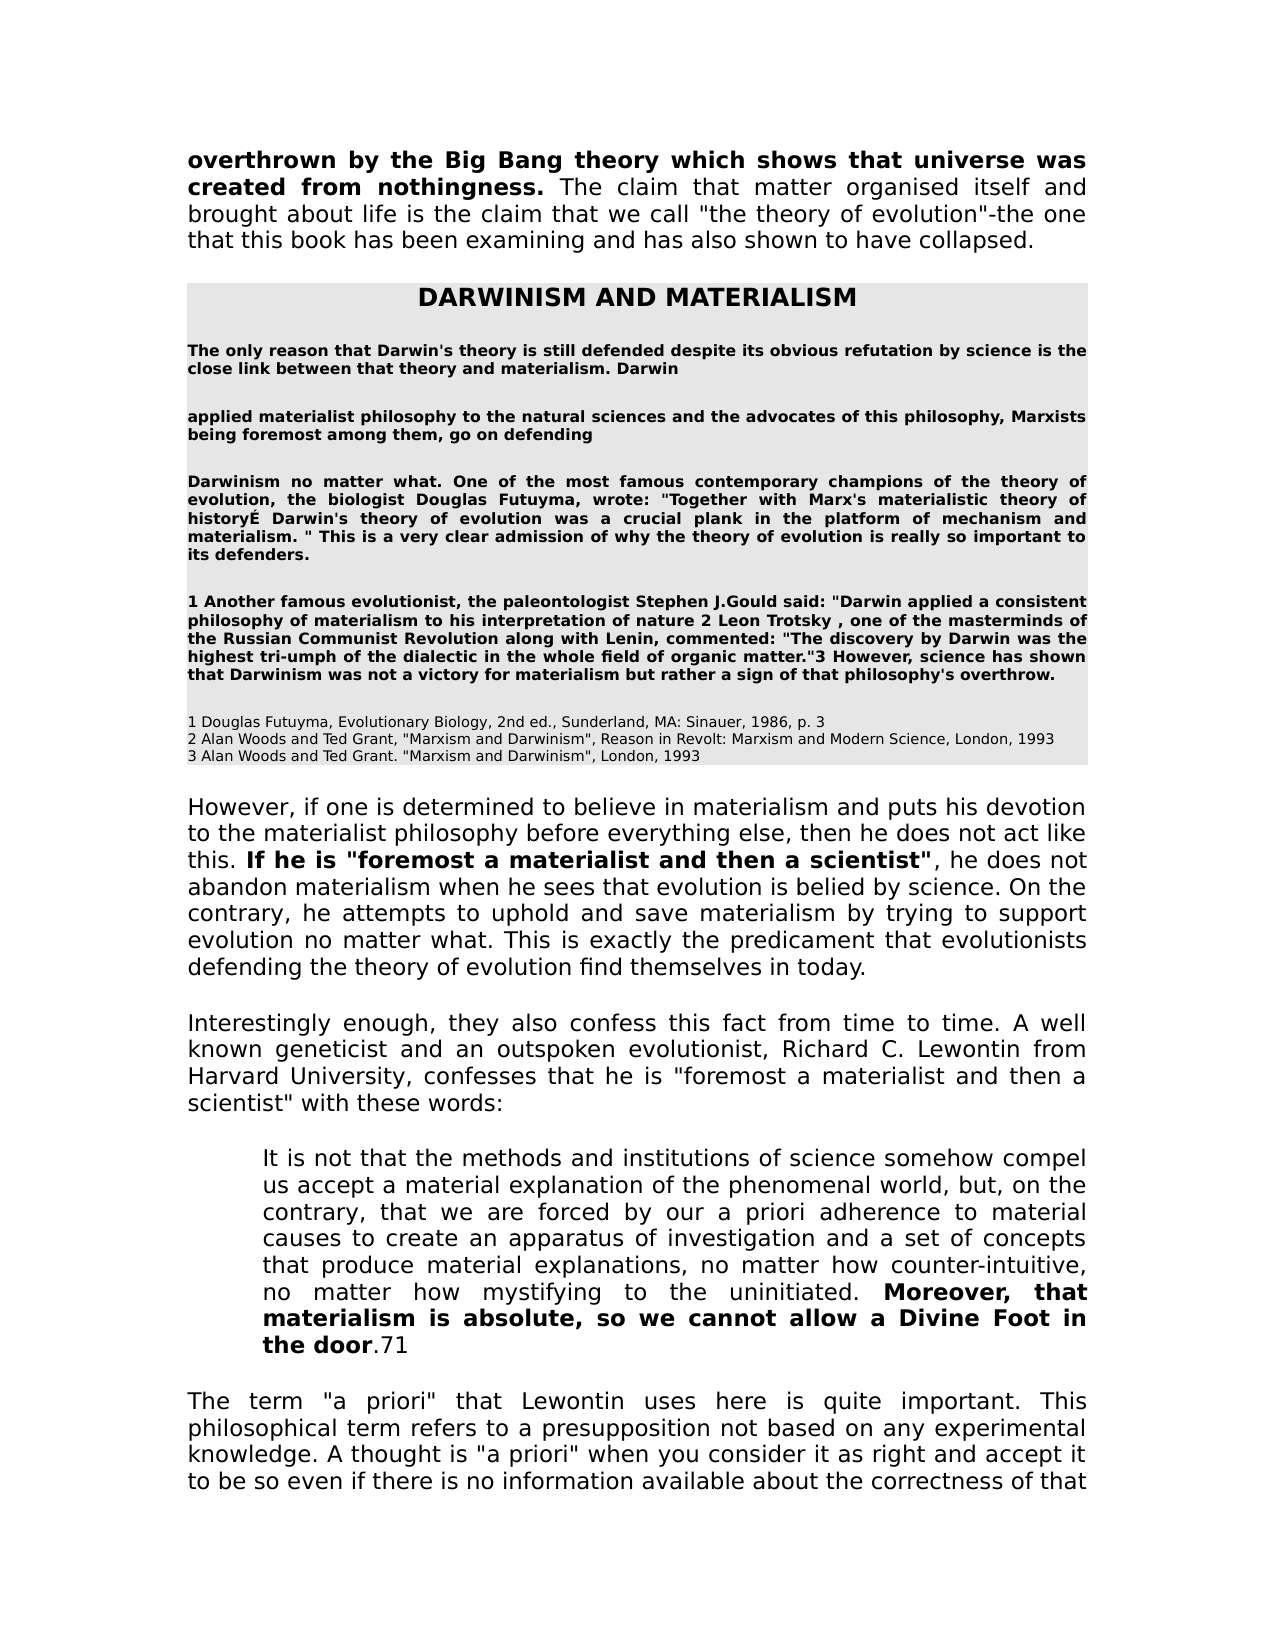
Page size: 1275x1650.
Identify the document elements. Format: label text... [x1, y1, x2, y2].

text 1 Another famous evolutionist, the paleontologist Stephen J.Gould said: "Darwin applied a consistent philosophy of materialism to his interpretation of nature 2 Leon Trotsky , one of the masterminds of the Russian Communist Revolution along with Lenin, commented: "The discovery by Darwin was the highest tri-umph of the dialectic in the whole field of organic matter."3 However, science has shown that Darwinism was not a victory for materialism but rather a sign of that philosophy's overthrow. [187, 593, 1088, 684]
text It is not that the methods and institutions of science somehow compel us accept a material explanation of the phenomenal world, but, on the contrary, that we are forced by our a priori adherence to material causes to create an apparatus of investigation and a set of concepts that produce material explanations, no matter how counter-intuitive, no matter how mystifying to the uninitiated. Moreover, that materialism is absolute, so we cannot allow a Divine Foot in the door.71 [262, 1146, 1088, 1359]
text Darwinism no matter what. One of the most famous contemporary champions of the theory of evolution, the biologist Douglas Futuyma, wrote: "Together with Marx's materialistic theory of historyÉ Darwin's theory of evolution was a crucial plank in the platform of mechanism and materialism. " This is a very clear admission of why the theory of evolution is really so important to its defenders. [187, 473, 1088, 564]
text The only reason that Darwin's theory is still defended despite its obvious refutation by science is the close link between that theory and materialism. Darwin [187, 342, 1088, 378]
text DARWINISM AND MATERIALISM [187, 283, 1088, 313]
text overthrown by the Big Bang theory which shows that universe was created from nothingness. The claim that matter organised itself and brought about life is the claim that we call "the theory of evolution"-the one that this book has been examining and has also shown to have collapsed. [187, 148, 1088, 254]
text Interestingly enough, they also confess this fact from time to time. A well known geneticist and an outspoken evolutionist, Richard C. Lewontin from Harvard University, confesses that he is "foremost a materialist and then a scientist" with these words: [187, 1010, 1088, 1116]
text applied materialist philosophy to the natural sciences and the advocates of this philosophy, Marxists being foremost among them, go on defending [187, 407, 1088, 444]
text The term "a priori" that Lewontin uses here is quite important. This philosophical term refers to a presupposition not based on any experimental knowledge. A thought is "a priori" when you consider it as right and accept it to be so even if there is no information available about the correctness of that [187, 1388, 1088, 1495]
text However, if one is determined to believe in materialism and puts his devotion to the materialist philosophy before everything else, then he does not act like this. If he is "foremost a materialist and then a scientist", he does not abandon materialism when he sees that evolution is belied by science. On the contrary, he attempts to uphold and save materialism by trying to support evolution no matter what. This is exactly the predicament that evolutionists defending the theory of evolution find themselves in today. [187, 794, 1088, 981]
text 1 Douglas Futuyma, Evolutionary Biology, 2nd ed., Sunderland, MA: Sinauer, 1986, p. 3 2 Alan Woods and Ted Grant, "Marxism and Darwinism", Reason in Revolt: Marxism and Modern Science, London, 1993 3 Alan Woods and Ted Grant. "Marxism and Darwinism", London, 1993 [187, 714, 1088, 765]
